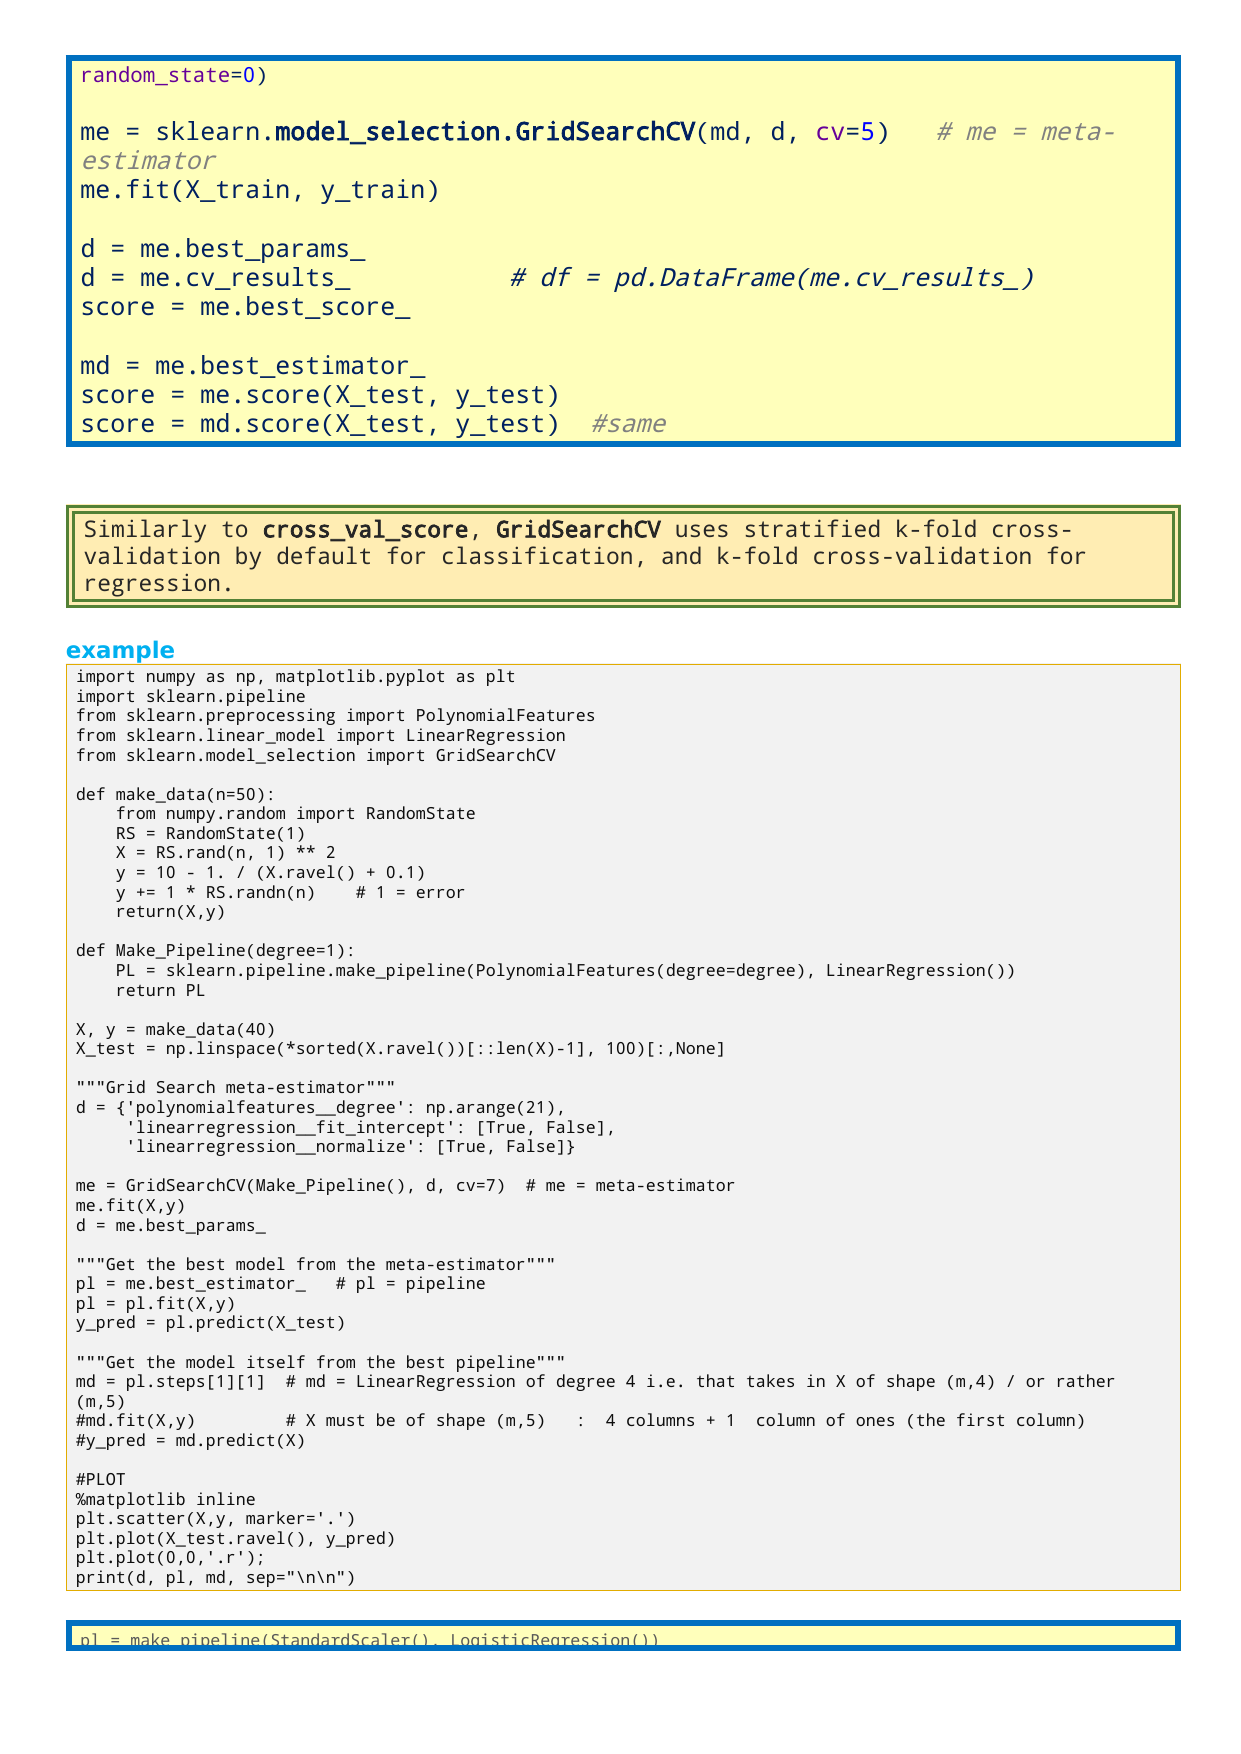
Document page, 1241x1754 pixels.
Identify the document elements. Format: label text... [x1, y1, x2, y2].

text plt.plot(0,0,'.r'); [67, 1545, 1180, 1564]
text import sklearn.pipeline [67, 683, 1180, 703]
text d = me.cv_results_ # df = pd.DataFrame(me.cv_results_) score = me.best_score_ md = me.best_estimator_ score = me.score(X_test, y_test) score = md.score(X_test, y_test) #same [72, 255, 1175, 441]
text """Get the model itself from the best pipeline""" [67, 1349, 1180, 1368]
text 'linearregression__normalize': [True, False]} [67, 1133, 1180, 1153]
text def Make_Pipeline(degree=1): [67, 938, 1180, 957]
text pl = make_pipeline(StandardScaler(), LogisticRegression()) [72, 1626, 1175, 1645]
text X_test = np.linspace(*sorted(X.ravel())[::len(X)-1], 100)[:,None] [67, 1036, 1180, 1055]
text 'linearregression__fit_intercept': [True, False], [67, 1114, 1180, 1133]
text me.fit(X,y) [67, 1192, 1180, 1212]
text return(X,y) [67, 898, 1180, 918]
text def make_data(n=50): [67, 781, 1180, 801]
text d = me.best_params_ [67, 1212, 1180, 1231]
text from sklearn.preprocessing import PolynomialFeatures [67, 703, 1180, 722]
text Similarly to cross_val_score, GridSearchCV uses stratified k-fold cross-validation by default for classification, and k-fold cross-validation for regression. [69, 508, 1178, 605]
text """Grid Search meta-estimator""" [67, 1075, 1180, 1094]
text random_state=0) me = sklearn.model_selection.GridSearchCV(md, d, cv=5) # me = meta-estimator me.fit(X_train, y_train) d = me.best_params_ [72, 61, 1175, 255]
text import numpy as np, matplotlib.pyplot as plt [67, 665, 1180, 683]
text pl = pl.fit(X,y) [67, 1290, 1180, 1310]
text PL = sklearn.pipeline.make_pipeline(PolynomialFeatures(degree=degree), LinearRegression()) [67, 957, 1180, 977]
text #y_pred = md.predict(X) [67, 1427, 1180, 1447]
text X = RS.rand(n, 1) ** 2 [67, 840, 1180, 859]
text """Get the best model from the meta-estimator""" [67, 1251, 1180, 1271]
text from sklearn.linear_model import LinearRegression [67, 722, 1180, 742]
text md = pl.steps[1][1] # md = LinearRegression of degree 4 i.e. that takes in X of shape (m,4) / or rather (m,5) [67, 1368, 1180, 1408]
text me = GridSearchCV(Make_Pipeline(), d, cv=7) # me = meta-estimator [67, 1173, 1180, 1192]
text y += 1 * RS.randn(n) # 1 = error [67, 879, 1180, 898]
text y_pred = pl.predict(X_test) [67, 1310, 1180, 1329]
text return PL [67, 977, 1180, 996]
text print(d, pl, md, sep="\n\n") [67, 1564, 1180, 1590]
text d = {'polynomialfeatures__degree': np.arange(21), [67, 1094, 1180, 1114]
text pl = me.best_estimator_ # pl = pipeline [67, 1271, 1180, 1290]
text %matplotlib inline [67, 1486, 1180, 1506]
text from numpy.random import RandomState [67, 801, 1180, 820]
text #PLOT [67, 1466, 1180, 1486]
title example [66, 637, 1181, 663]
text from sklearn.model_selection import GridSearchCV [67, 742, 1180, 761]
text X, y = make_data(40) [67, 1016, 1180, 1036]
text #md.fit(X,y) # X must be of shape (m,5) : 4 columns + 1 column of ones (the first column) [67, 1408, 1180, 1427]
text plt.plot(X_test.ravel(), y_pred) [67, 1525, 1180, 1545]
text plt.scatter(X,y, marker='.') [67, 1506, 1180, 1525]
text y = 10 - 1. / (X.ravel() + 0.1) [67, 859, 1180, 879]
text RS = RandomState(1) [67, 820, 1180, 840]
